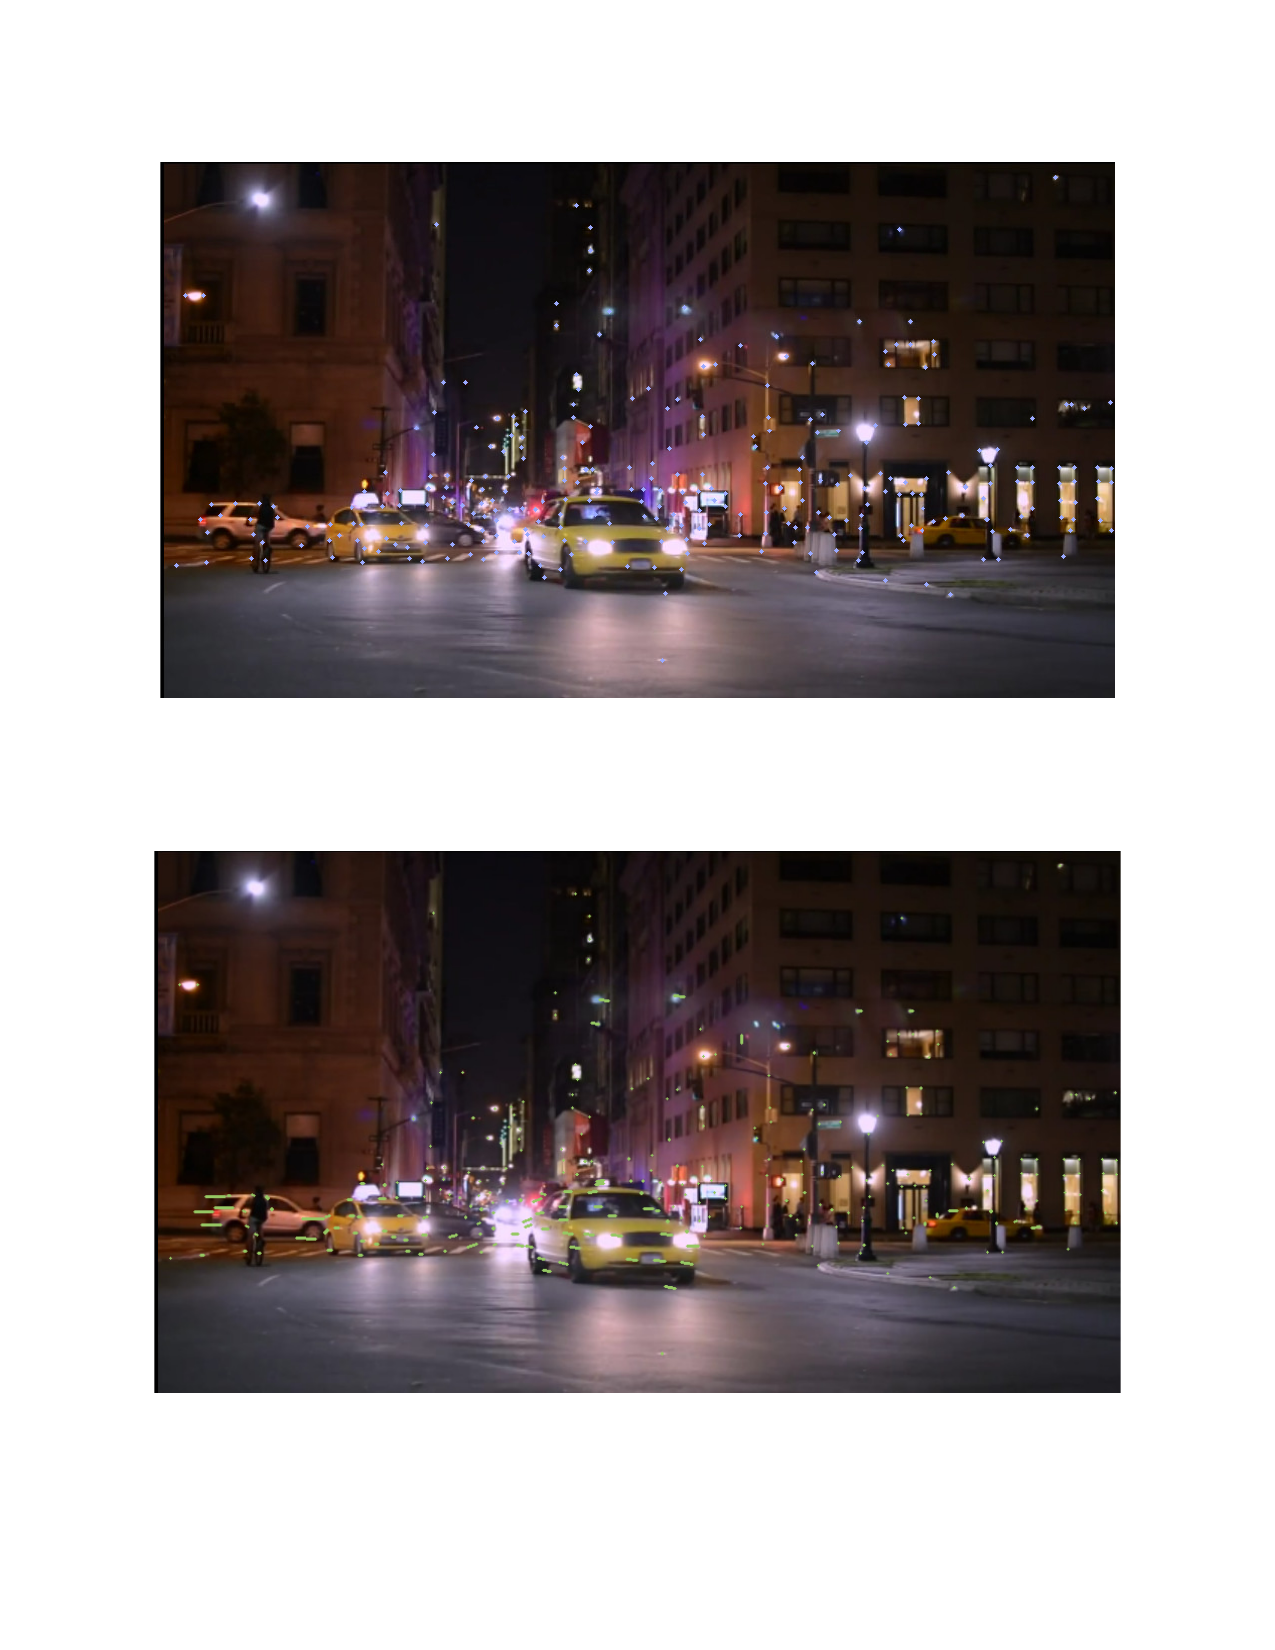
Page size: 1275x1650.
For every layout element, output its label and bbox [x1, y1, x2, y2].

picture [160, 162, 1115, 698]
picture [154, 851, 1121, 1393]
